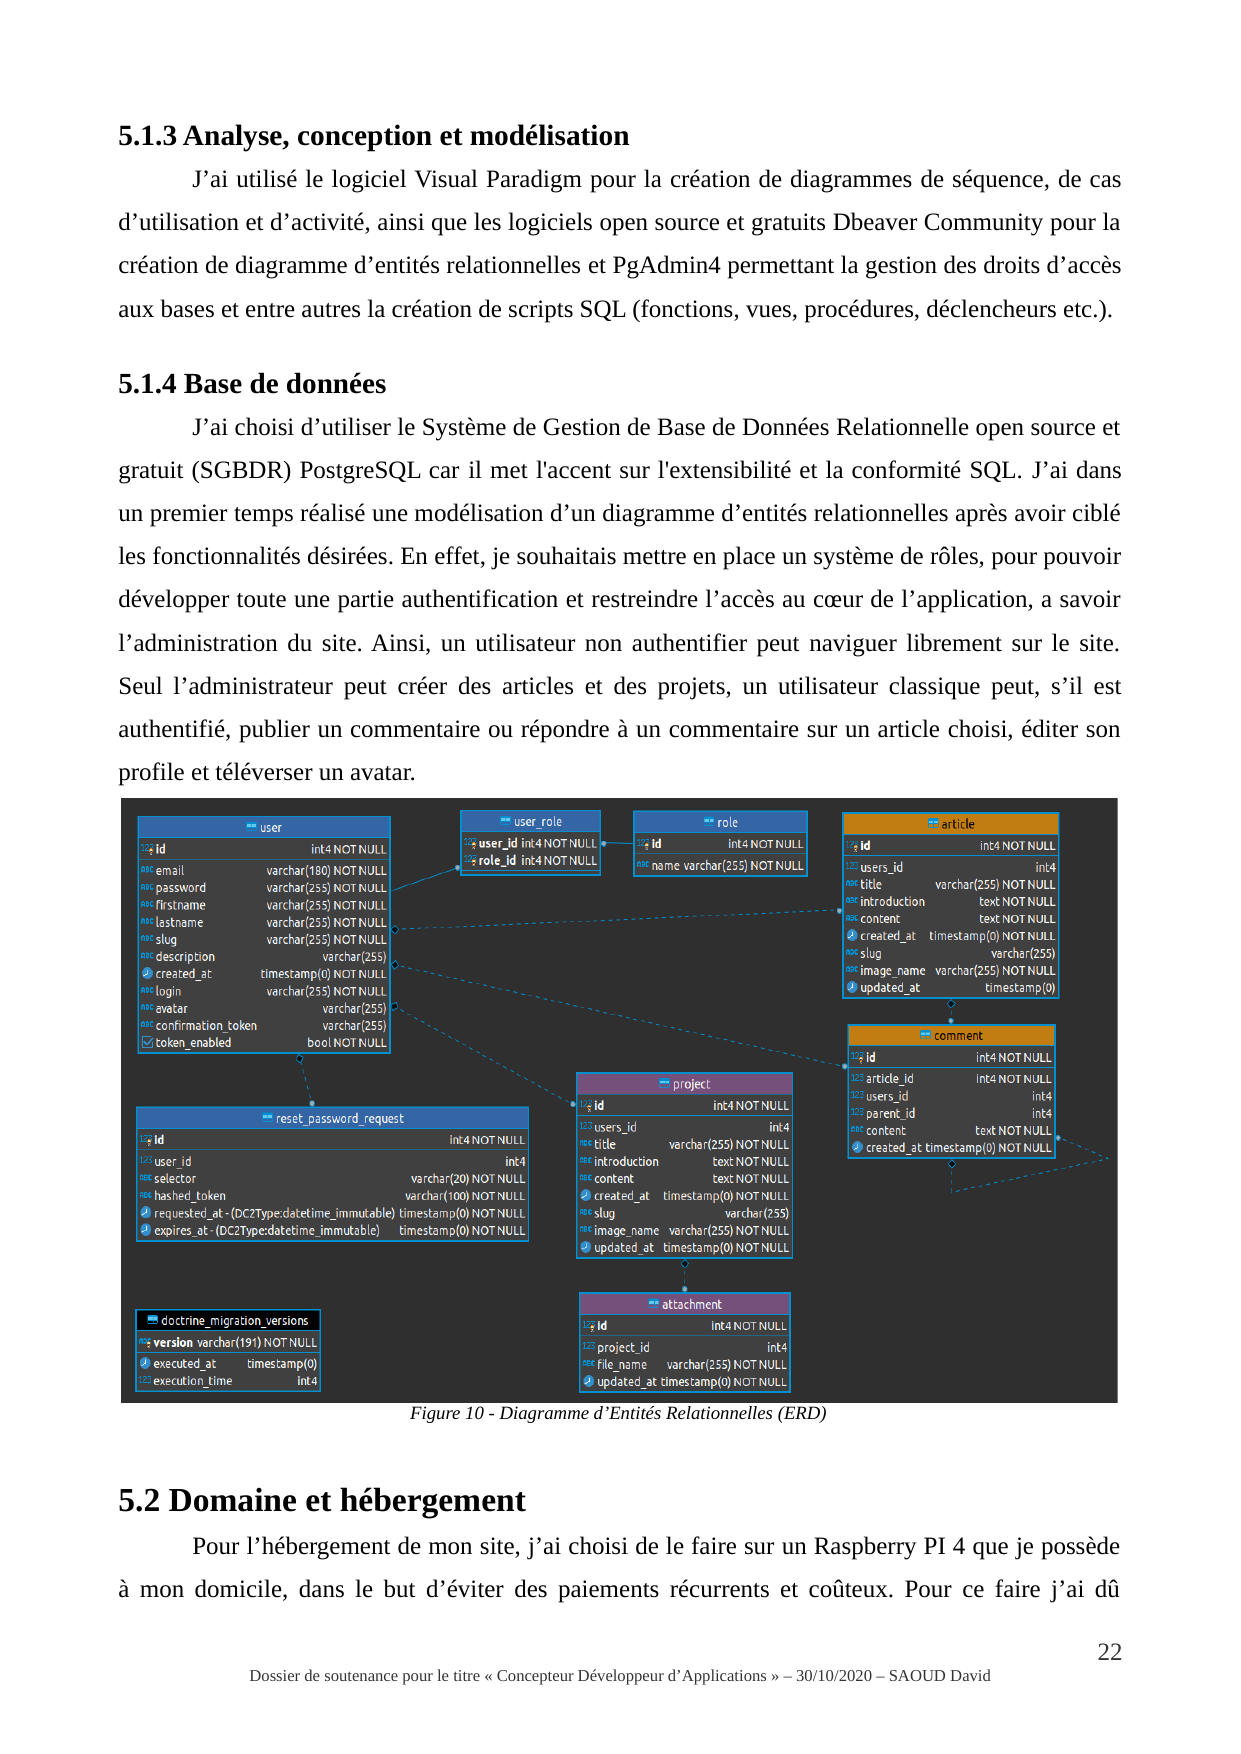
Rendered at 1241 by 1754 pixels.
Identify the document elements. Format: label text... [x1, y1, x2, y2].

subtitle 5.1.3 Analyse, conception et modélisation [118, 118, 1122, 152]
picture [121, 798, 1118, 1403]
text J’ai utilisé le logiciel Visual Paradigm pour la création de diagrammes de séquence, de cas d’utilisation et d’activité, ainsi que les logiciels open source et gratuits Dbeaver Community pour la création de diagramme d’entités relationnelles et PgAdmin4 permettant la gestion des droits d’accès aux bases et entre autres la création de scripts SQL (fonctions, vues, procédures, déclencheurs etc.). [118, 164, 1122, 322]
text Pour l’hébergement de mon site, j’ai choisi de le faire sur un Raspberry PI 4 que je possède à mon domicile, dans le but d’éviter des paiements récurrents et coûteux. Pour ce faire j’ai dû [118, 1531, 1122, 1603]
text J’ai choisi d’utiliser le Système de Gestion de Base de Données Relationnelle open source et gratuit (SGBDR) PostgreSQL car il met l'accent sur l'extensibilité et la conformité SQL. J’ai dans un premier temps réalisé une modélisation d’un diagramme d’entités relationnelles après avoir ciblé les fonctionnalités désirées. En effet, je souhaitais mettre en place un système de rôles, pour pouvoir développer toute une partie authentification et restreindre l’accès au cœur de l’application, a savoir l’administration du site. Ainsi, un utilisateur non authentifier peut naviguer librement sur le site. Seul l’administrateur peut créer des articles et des projets, un utilisateur classique peut, s’il est authentifié, publier un commentaire ou répondre à un commentaire sur un article choisi, éditer son profile et téléverser un avatar. [118, 412, 1122, 786]
subtitle 5.1.4 Base de données [118, 366, 1122, 399]
text Figure 10 - Diagramme d’Entités Relationnelles (ERD) [121, 1403, 1117, 1424]
subtitle 5.2 Domaine et hébergement [118, 1480, 1122, 1519]
